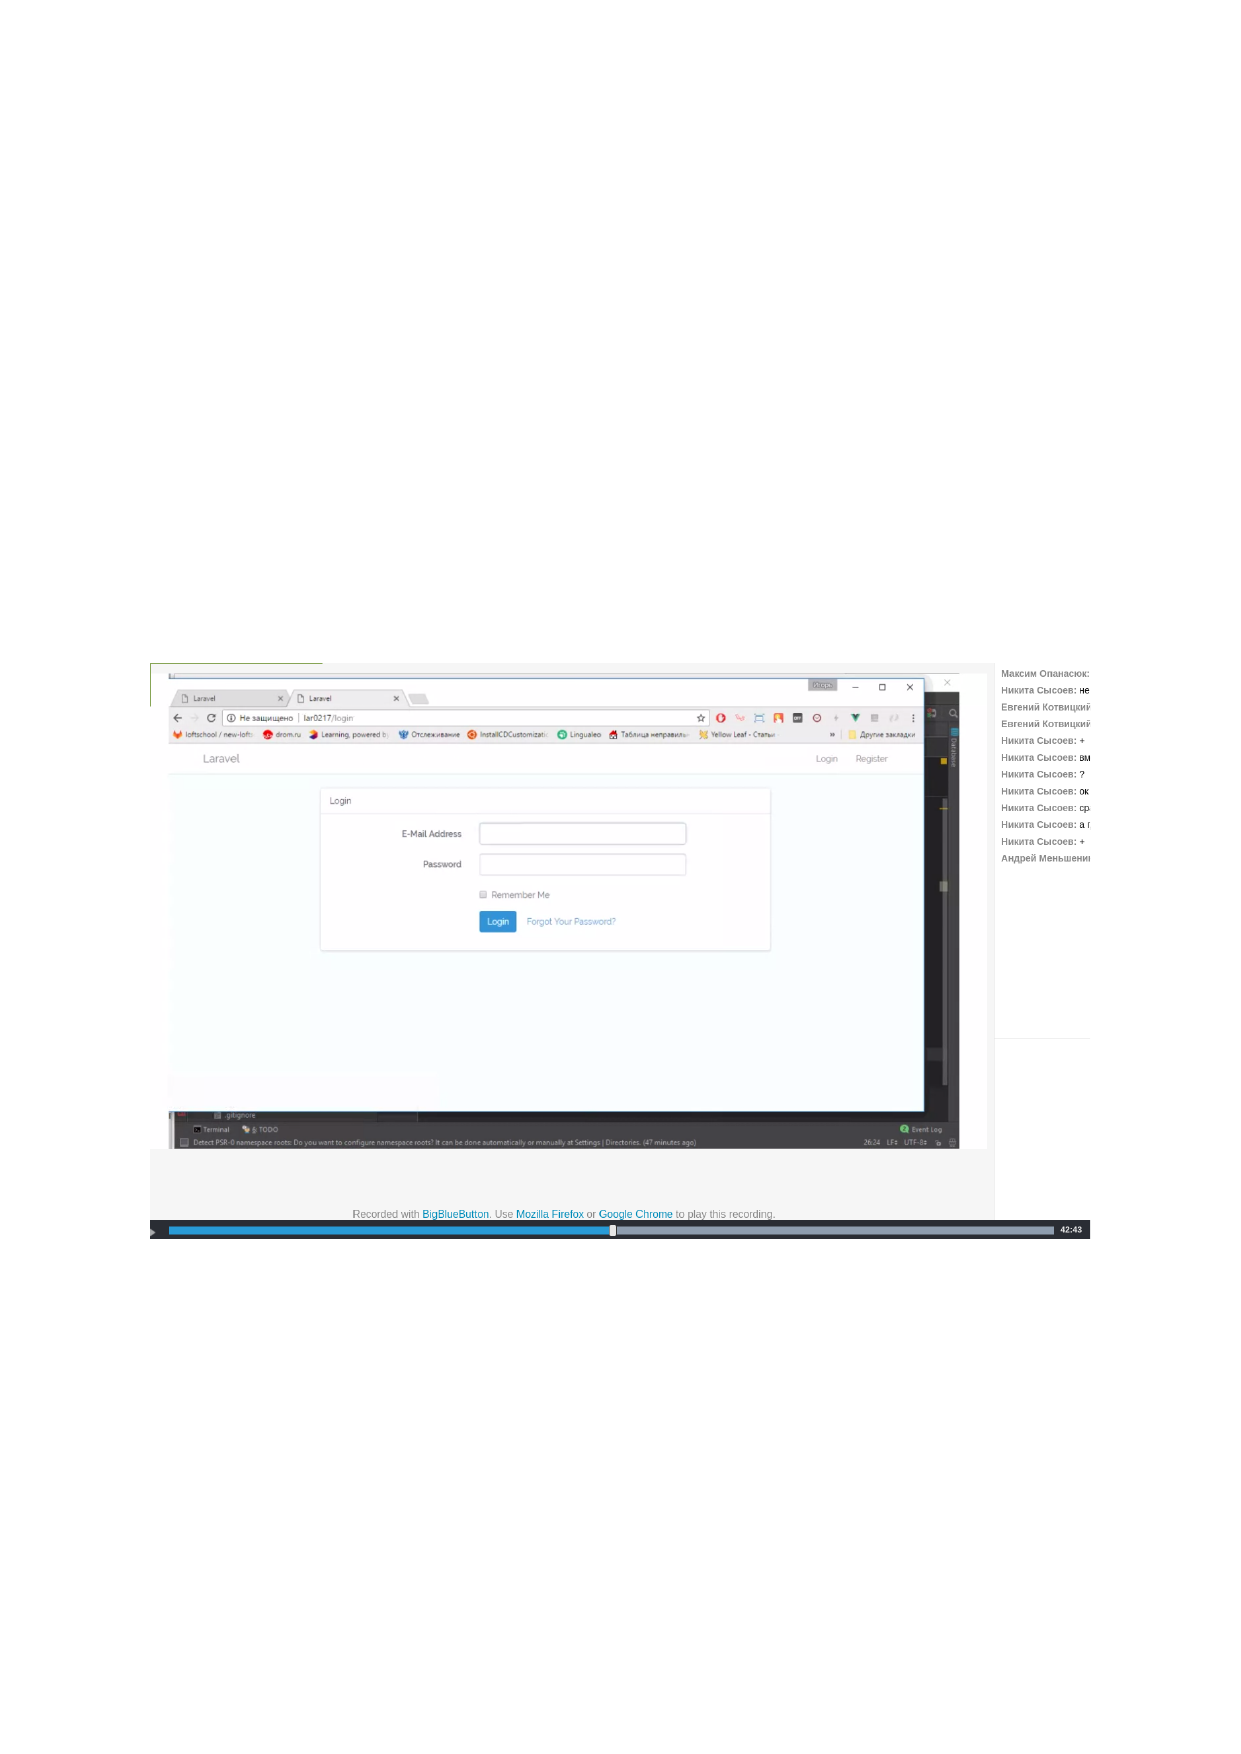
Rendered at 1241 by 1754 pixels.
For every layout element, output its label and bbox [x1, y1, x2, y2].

picture [150, 663, 1091, 1239]
